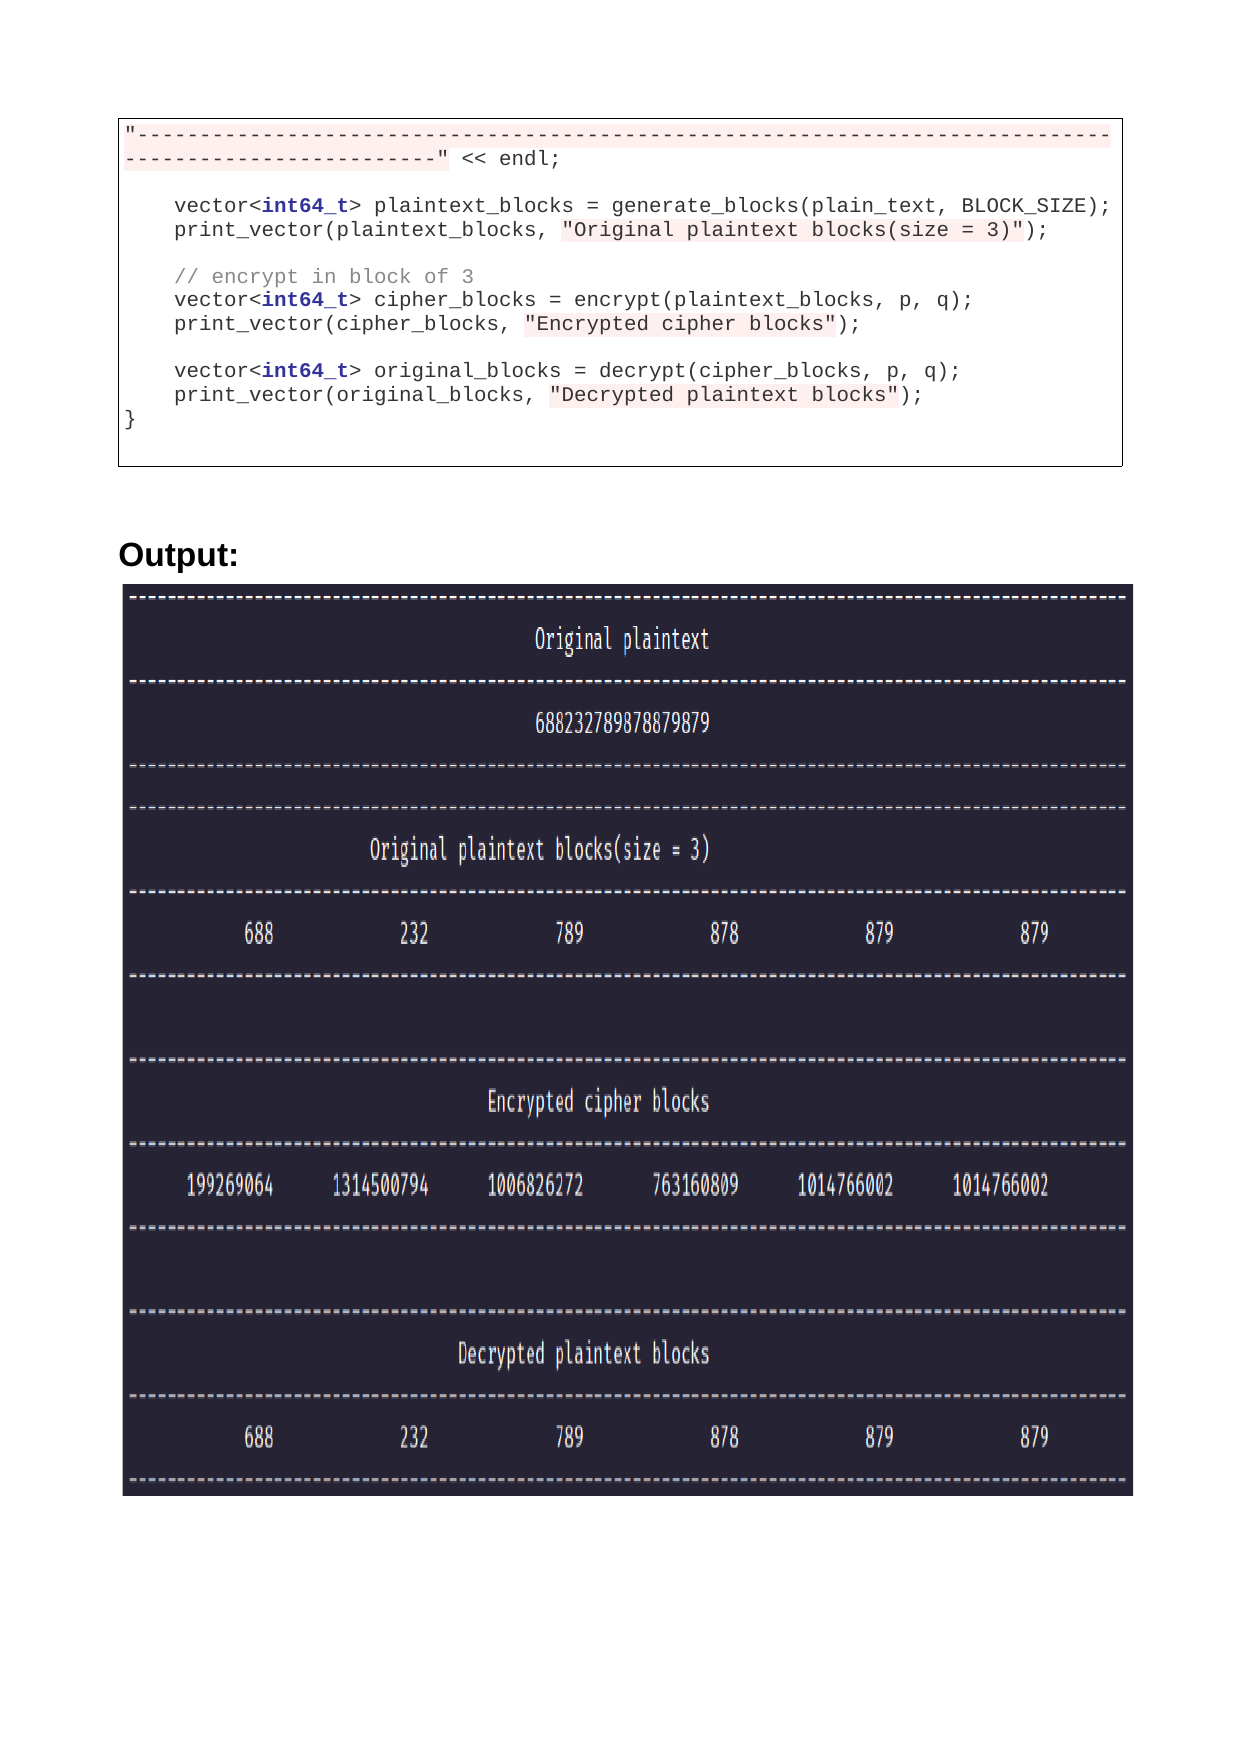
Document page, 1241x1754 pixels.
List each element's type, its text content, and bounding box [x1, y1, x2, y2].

subtitle Output: [118, 534, 1122, 573]
picture [122, 584, 1134, 1496]
table_header "-------------------------------------------------------------------------------------------------------" << endl; vector<int64_t> plaintext_blocks = generate_blocks(plain_text, BLOCK_SIZE); print_vector(plaintext_blocks, "Original plaintext blocks(size = 3)"); // encrypt in block of 3 vector<int64_t> cipher_blocks = encrypt(plaintext_blocks, p, q); print_vector(cipher_blocks, "Encrypted cipher blocks"); vector<int64_t> original_blocks = decrypt(cipher_blocks, p, q); print_vector(original_blocks, "Decrypted plaintext blocks"); } [119, 119, 1122, 466]
